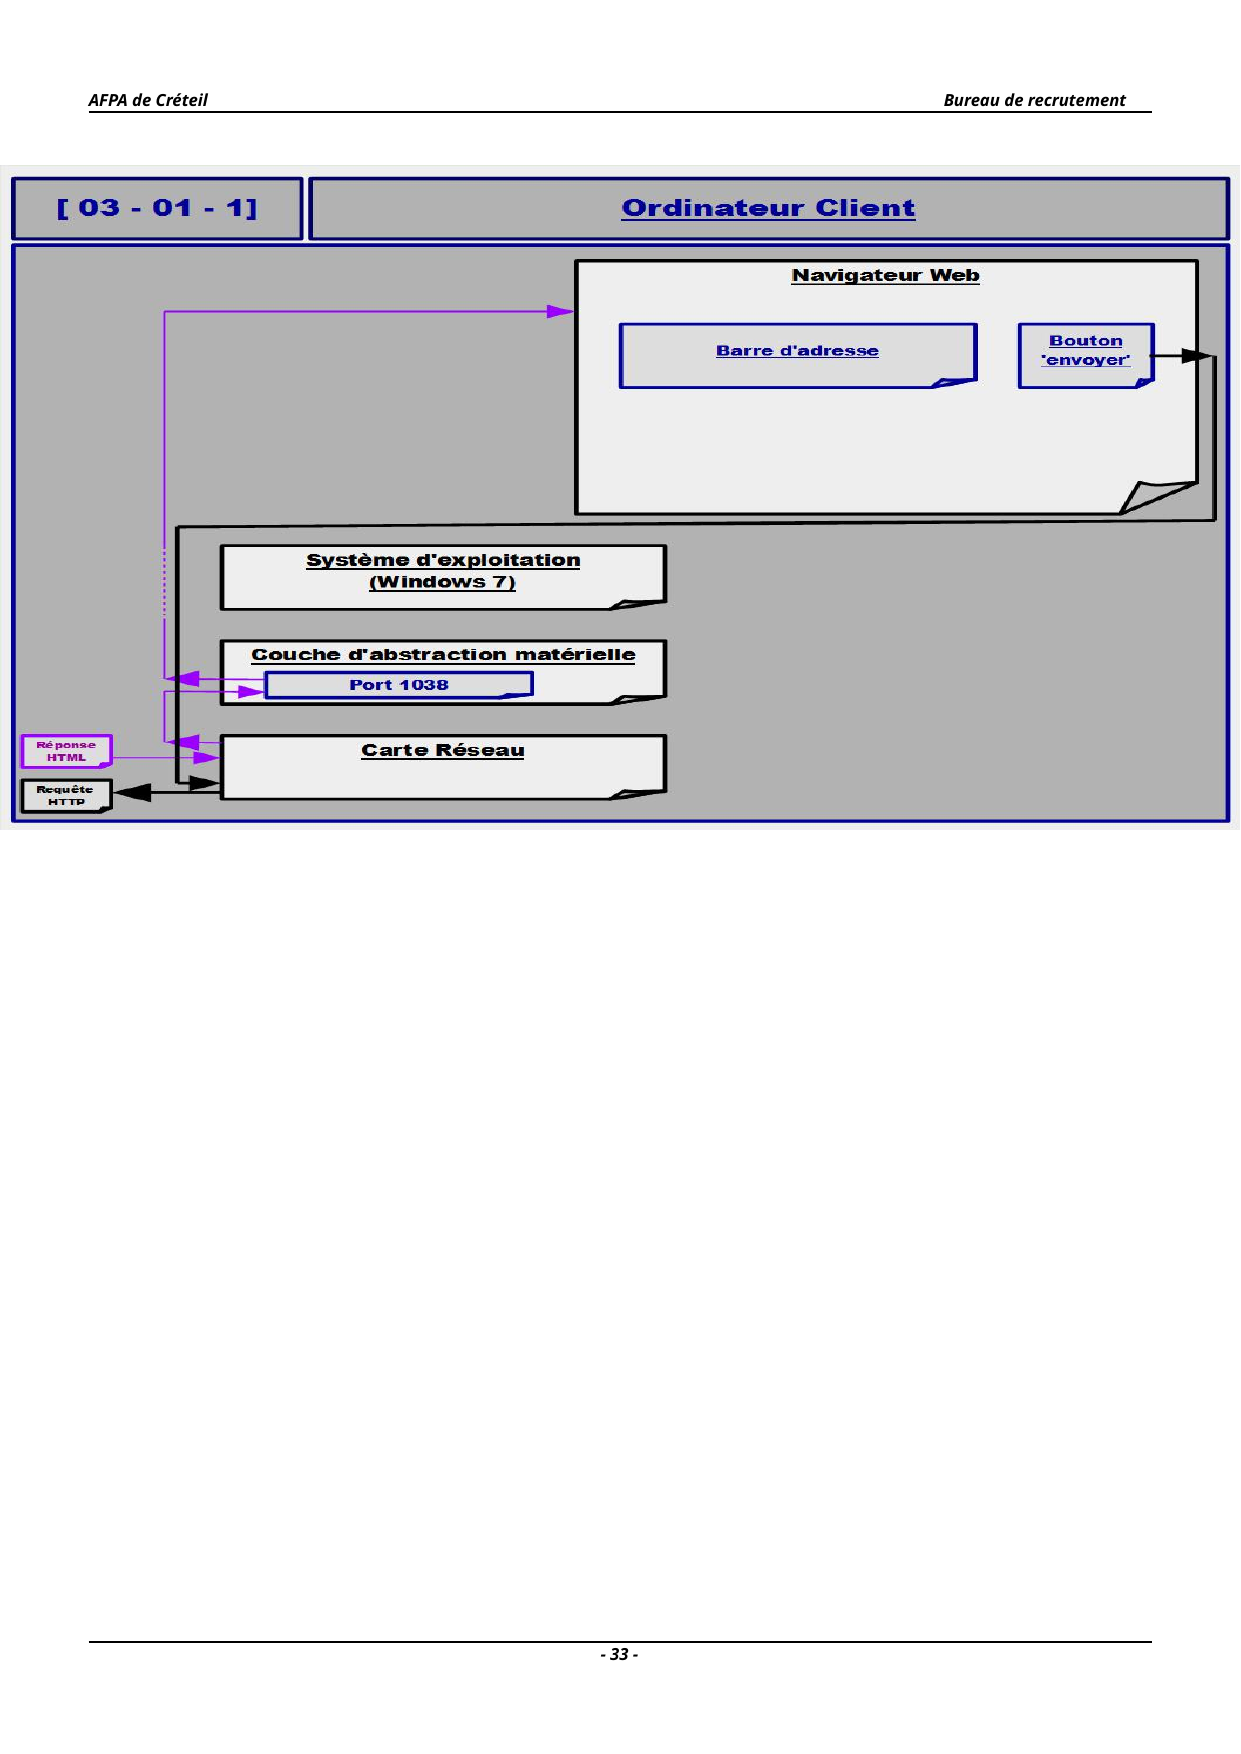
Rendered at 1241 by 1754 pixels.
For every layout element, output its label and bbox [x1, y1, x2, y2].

picture [0, 165, 1241, 830]
